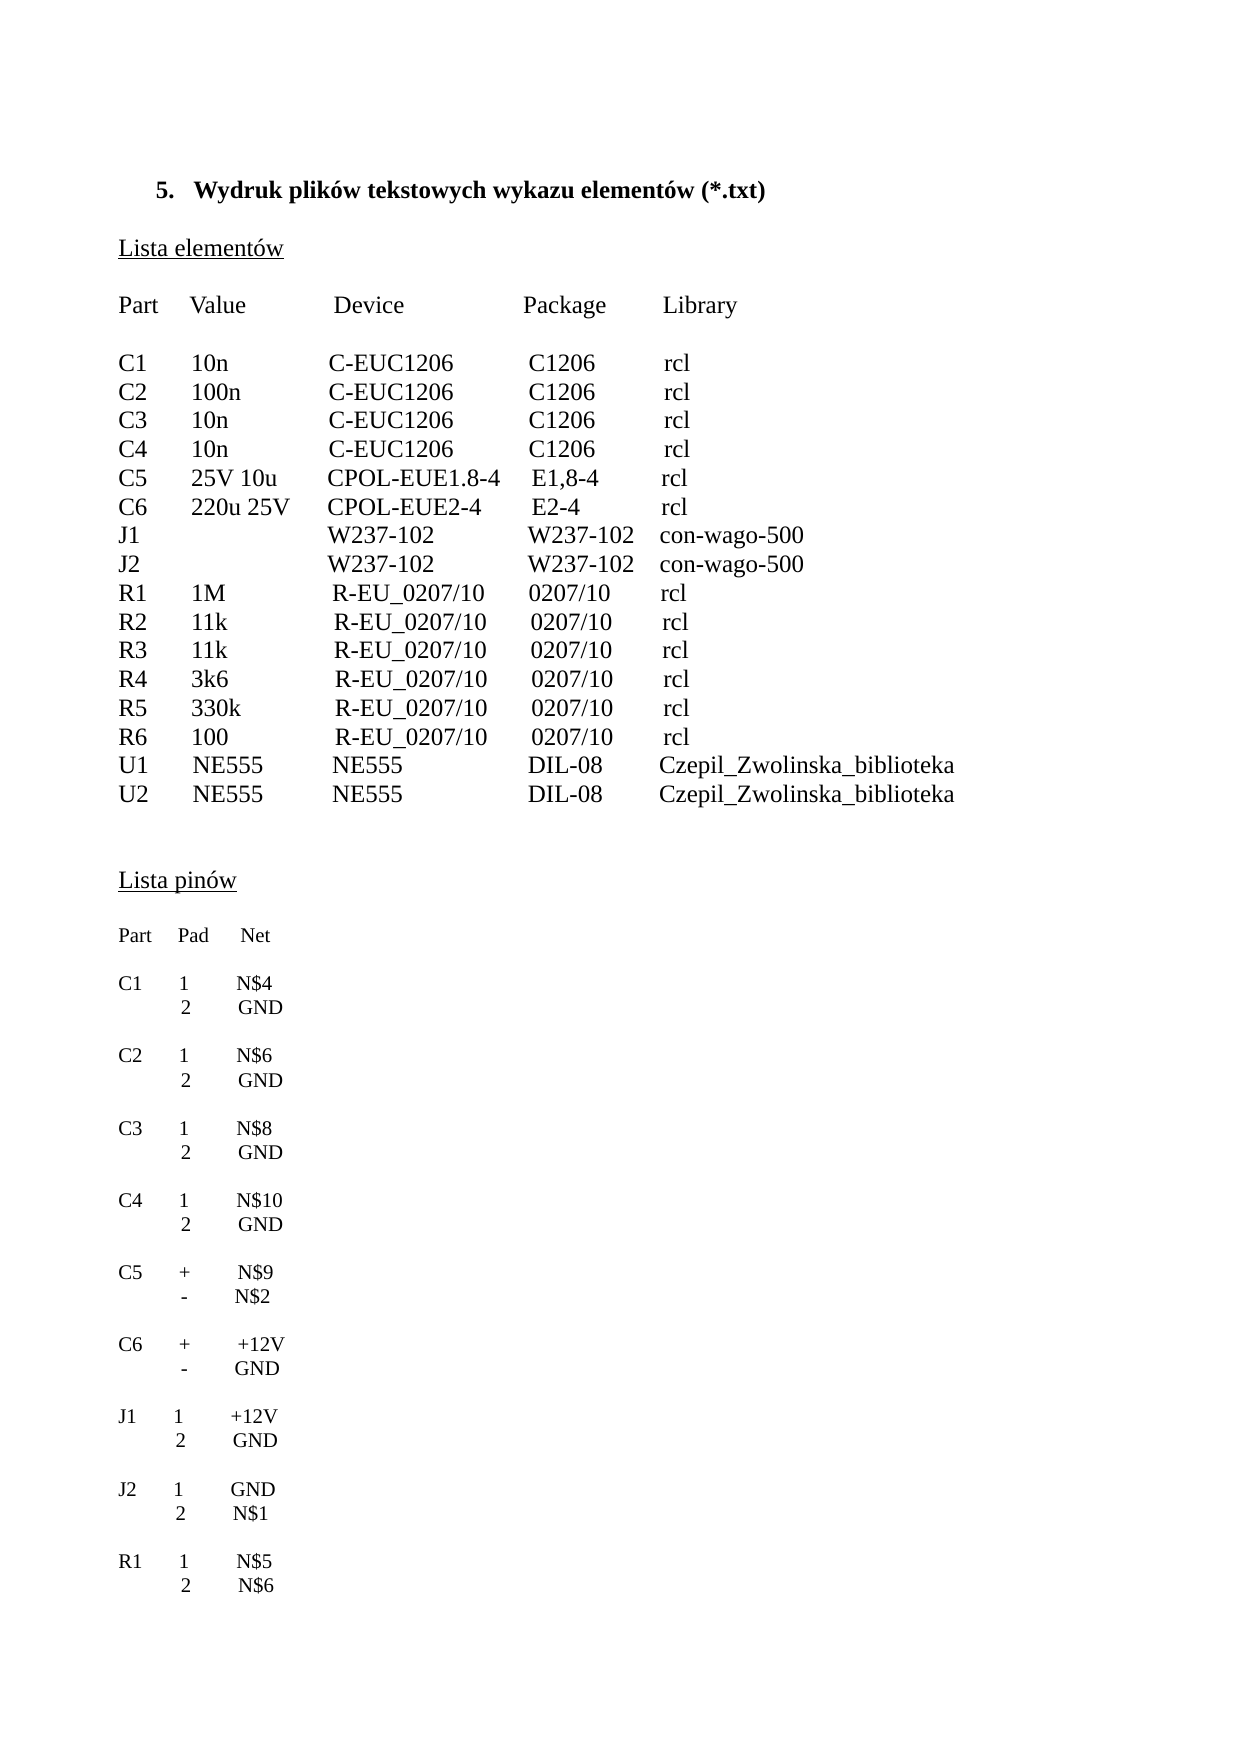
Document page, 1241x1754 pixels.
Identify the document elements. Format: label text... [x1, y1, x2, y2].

text R2 11k R-EU_0207/10 0207/10 rcl [118, 607, 1122, 636]
text C4 1 N$10 [118, 1188, 1122, 1212]
text C6 + +12V [118, 1332, 1122, 1356]
text C1 10n C-EUC1206 C1206 rcl [118, 348, 1122, 377]
list Wydruk plików tekstowych wykazu elementów (*.txt) [156, 176, 1122, 204]
text R1 1 N$5 [118, 1549, 1122, 1573]
text R4 3k6 R-EU_0207/10 0207/10 rcl [118, 664, 1122, 693]
text Lista elementów [118, 233, 1122, 262]
text C5 + N$9 [118, 1260, 1122, 1284]
text J2 W237-102 W237-102 con-wago-500 [118, 549, 1122, 578]
text Part Value Device Package Library [118, 291, 1122, 319]
text 2 GND [118, 995, 1122, 1019]
text 2 GND [118, 1428, 1122, 1452]
text C3 1 N$8 [118, 1116, 1122, 1140]
text R1 1M R-EU_0207/10 0207/10 rcl [118, 578, 1122, 607]
text Lista pinów [118, 866, 1122, 894]
text C6 220u 25V CPOL-EUE2-4 E2-4 rcl [118, 492, 1122, 521]
text C3 10n C-EUC1206 C1206 rcl [118, 406, 1122, 434]
text J1 W237-102 W237-102 con-wago-500 [118, 521, 1122, 549]
text - GND [118, 1356, 1122, 1380]
text 2 N$6 [118, 1573, 1122, 1597]
text R6 100 R-EU_0207/10 0207/10 rcl [118, 722, 1122, 751]
text C2 100n C-EUC1206 C1206 rcl [118, 377, 1122, 406]
text J2 1 GND [118, 1477, 1122, 1501]
text C4 10n C-EUC1206 C1206 rcl [118, 434, 1122, 463]
text 2 GND [118, 1067, 1122, 1092]
text 2 GND [118, 1140, 1122, 1164]
text C1 1 N$4 [118, 971, 1122, 995]
text - N$2 [118, 1284, 1122, 1308]
text C2 1 N$6 [118, 1043, 1122, 1067]
text R3 11k R-EU_0207/10 0207/10 rcl [118, 636, 1122, 664]
text U1 NE555 NE555 DIL-08 Czepil_Zwolinska_biblioteka [118, 751, 1122, 779]
text J1 1 +12V [118, 1404, 1122, 1428]
text 2 N$1 [118, 1501, 1122, 1525]
text C5 25V 10u CPOL-EUE1.8-4 E1,8-4 rcl [118, 463, 1122, 492]
text 2 GND [118, 1212, 1122, 1236]
text R5 330k R-EU_0207/10 0207/10 rcl [118, 693, 1122, 722]
text Part Pad Net [118, 923, 1122, 947]
text U2 NE555 NE555 DIL-08 Czepil_Zwolinska_biblioteka [118, 779, 1122, 808]
